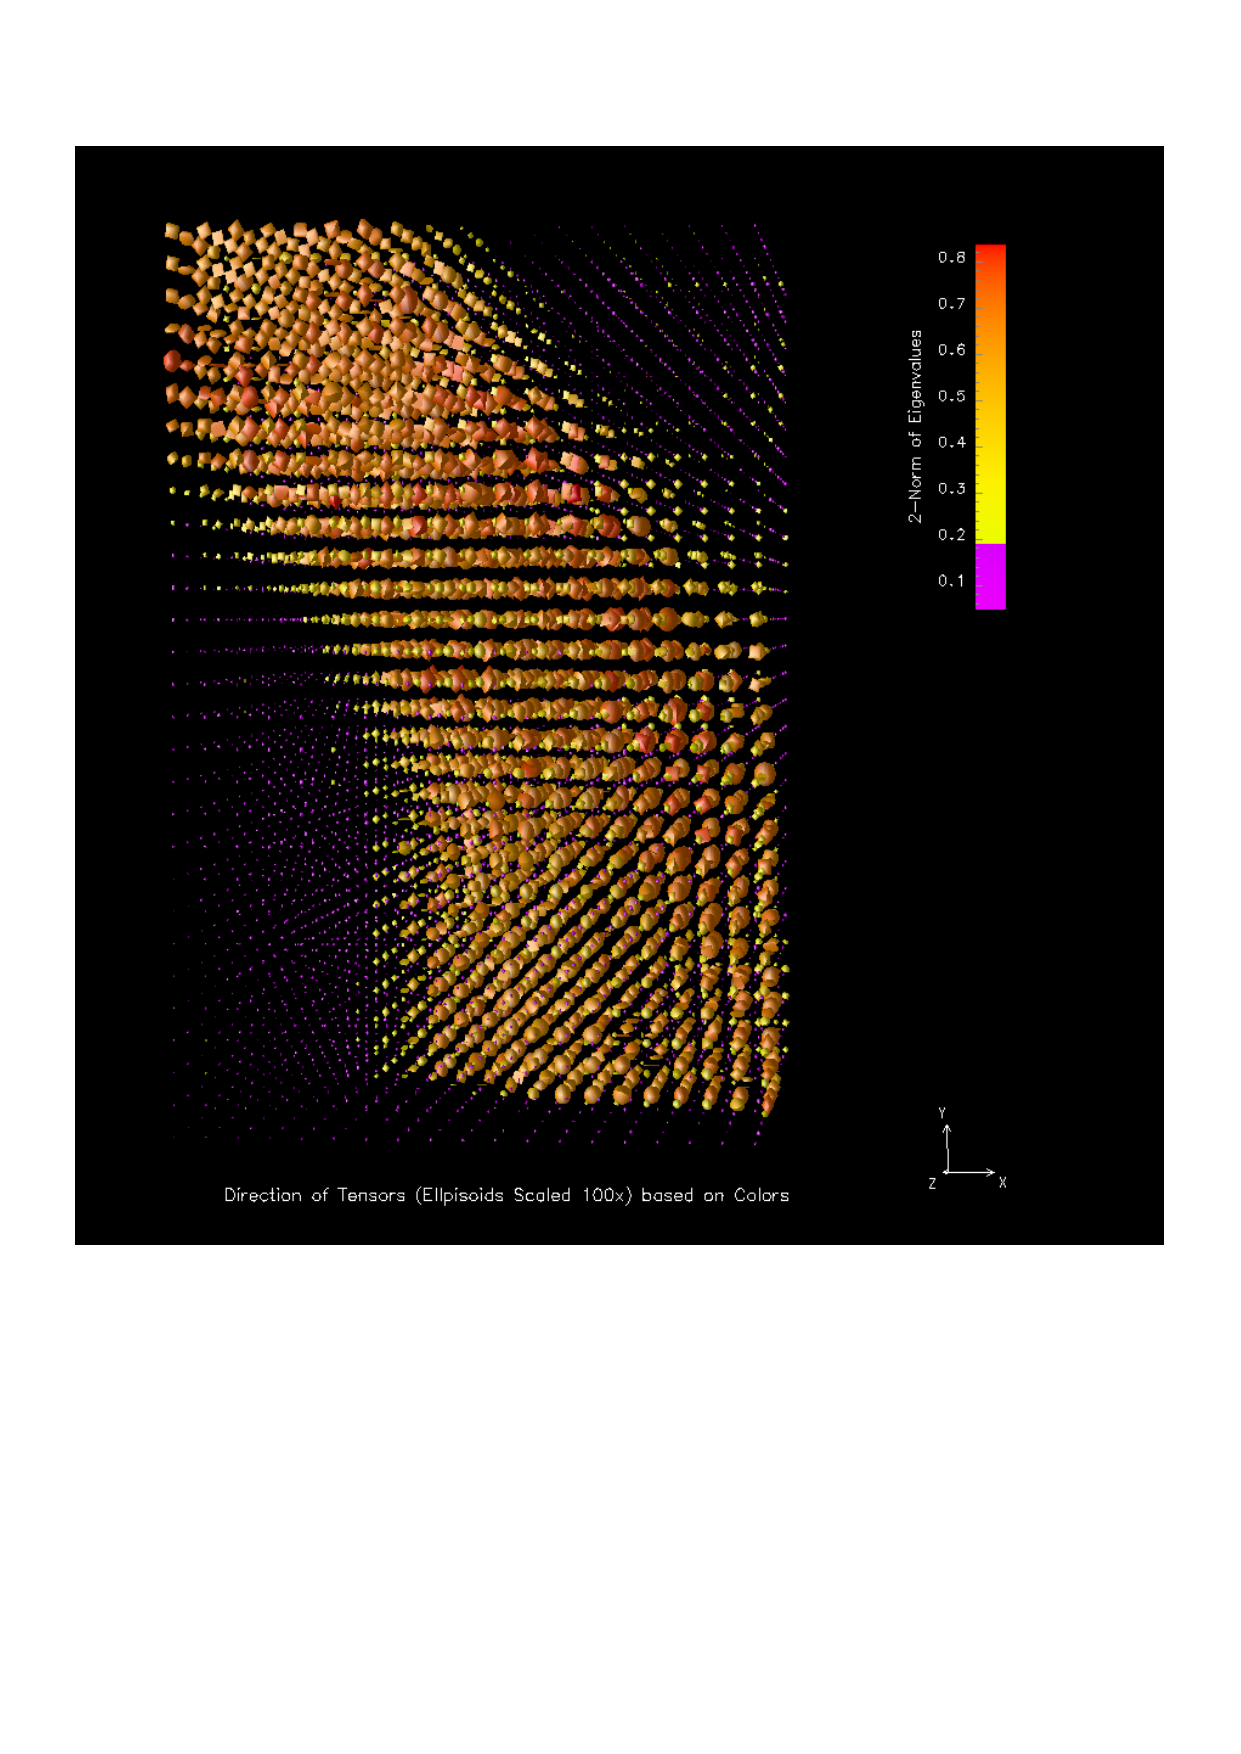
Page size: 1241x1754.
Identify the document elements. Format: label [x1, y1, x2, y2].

picture [75, 146, 1164, 1245]
